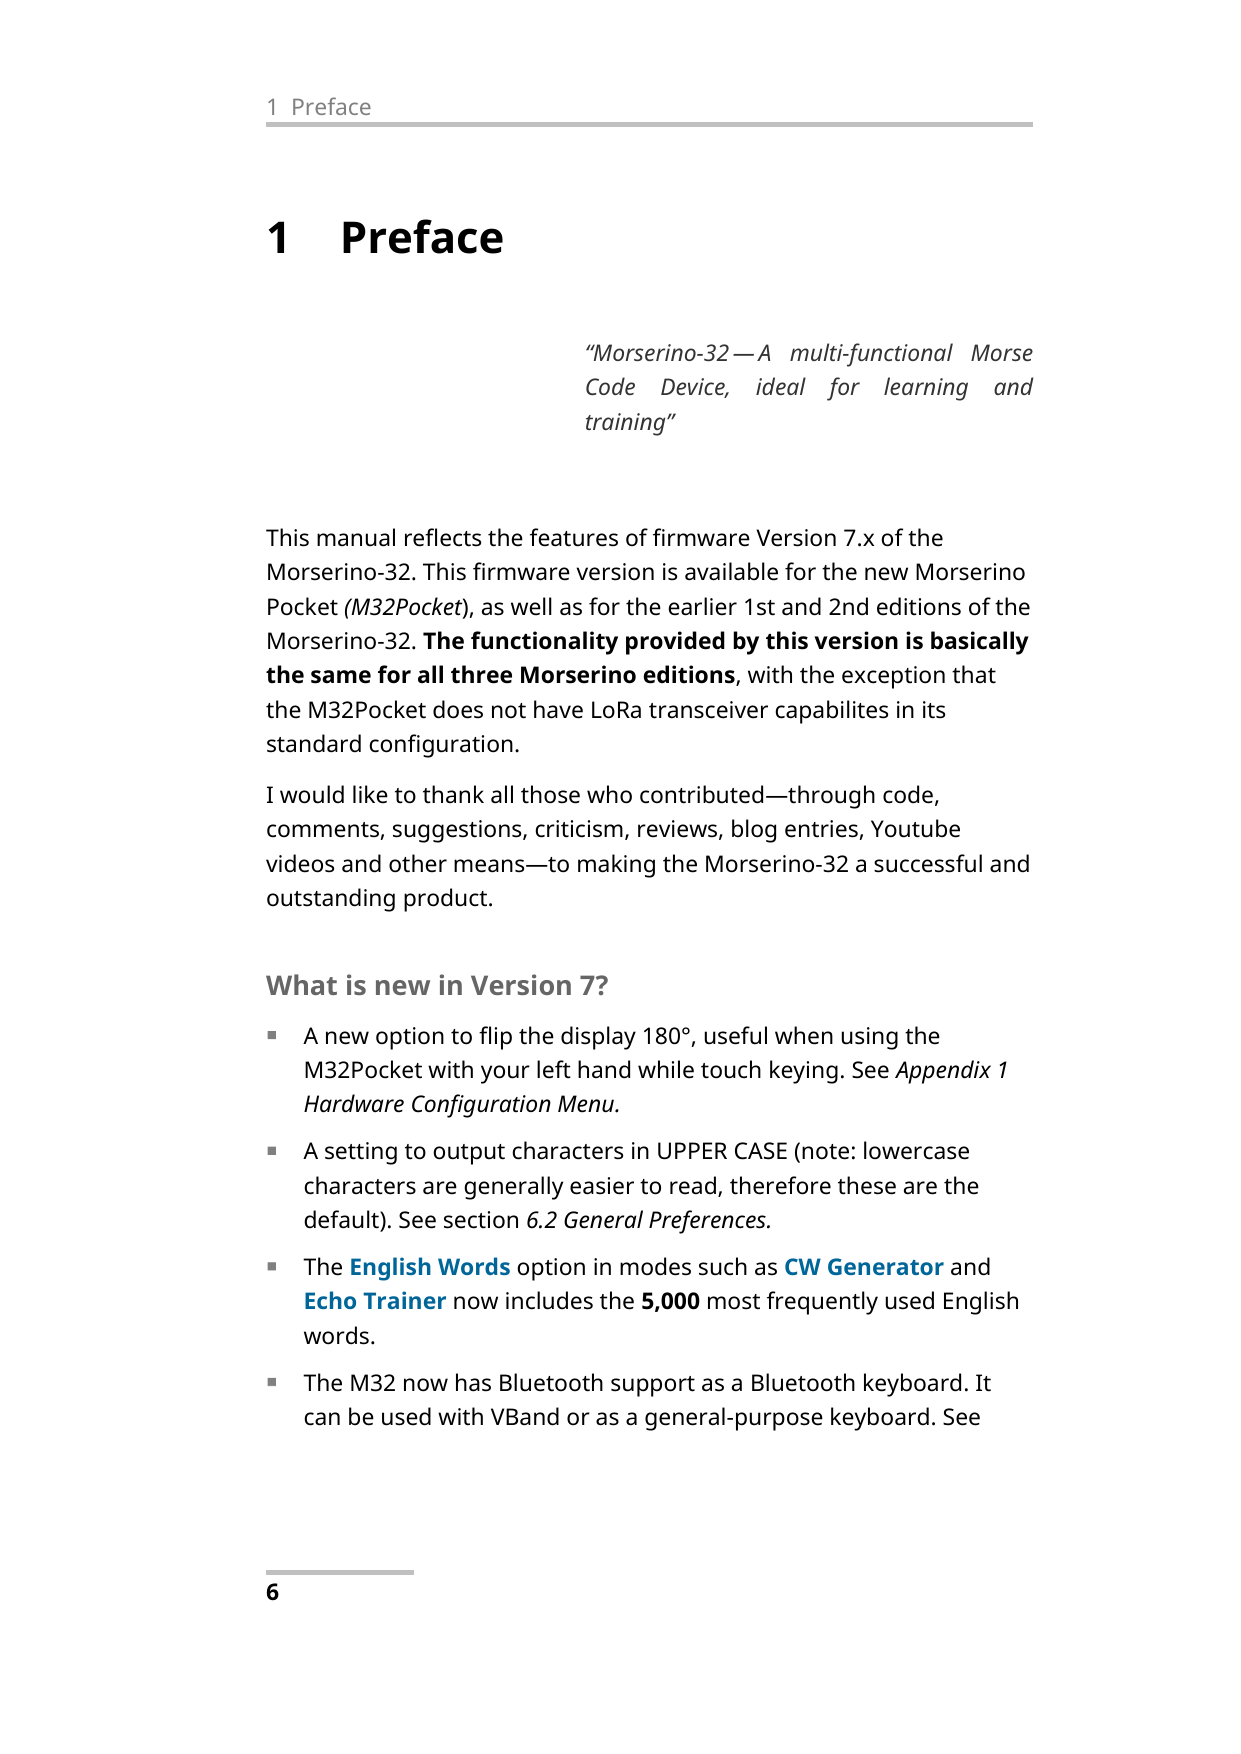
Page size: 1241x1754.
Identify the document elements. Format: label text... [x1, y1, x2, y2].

list The English Words option in modes such as CW Generator and Echo Trainer now includes the 5,000 most frequently used English words. [266, 1251, 1033, 1351]
list The M32 now has Bluetooth support as a Bluetooth keyboard. It can be used with VBand or as a general-purpose keyboard. See [266, 1366, 1033, 1432]
list A new option to flip the display 180°, useful when using the M32Pocket with your left hand while touch keying. See Appendix 1 Hardware Configuration Menu. [266, 1019, 1033, 1119]
text “Morserino-32 — A multi-functional Morse Code Device, ideal for learning and training” [584, 337, 1033, 437]
text I would like to thank all those who contributed—through code, comments, suggestions, criticism, reviews, blog entries, Youtube videos and other means—to making the Morserino-32 a successful and outstanding product. [266, 779, 1033, 913]
text What is new in Version 7? [266, 967, 1033, 1003]
subtitle Preface [266, 207, 1033, 266]
list A setting to output characters in UPPER CASE (note: lowercase characters are generally easier to read, therefore these are the default). See section 6.2 General Preferences. [266, 1135, 1033, 1235]
text This manual reflects the features of firmware Version 7.x of the Morserino-32. This firmware version is available for the new Morserino Pocket (M32Pocket), as well as for the earlier 1st and 2nd editions of the Morserino-32. The functionality provided by this version is basically the same for all three Morserino editions, with the exception that the M32Pocket does not have LoRa transceiver capabilites in its standard configuration. [266, 522, 1033, 759]
